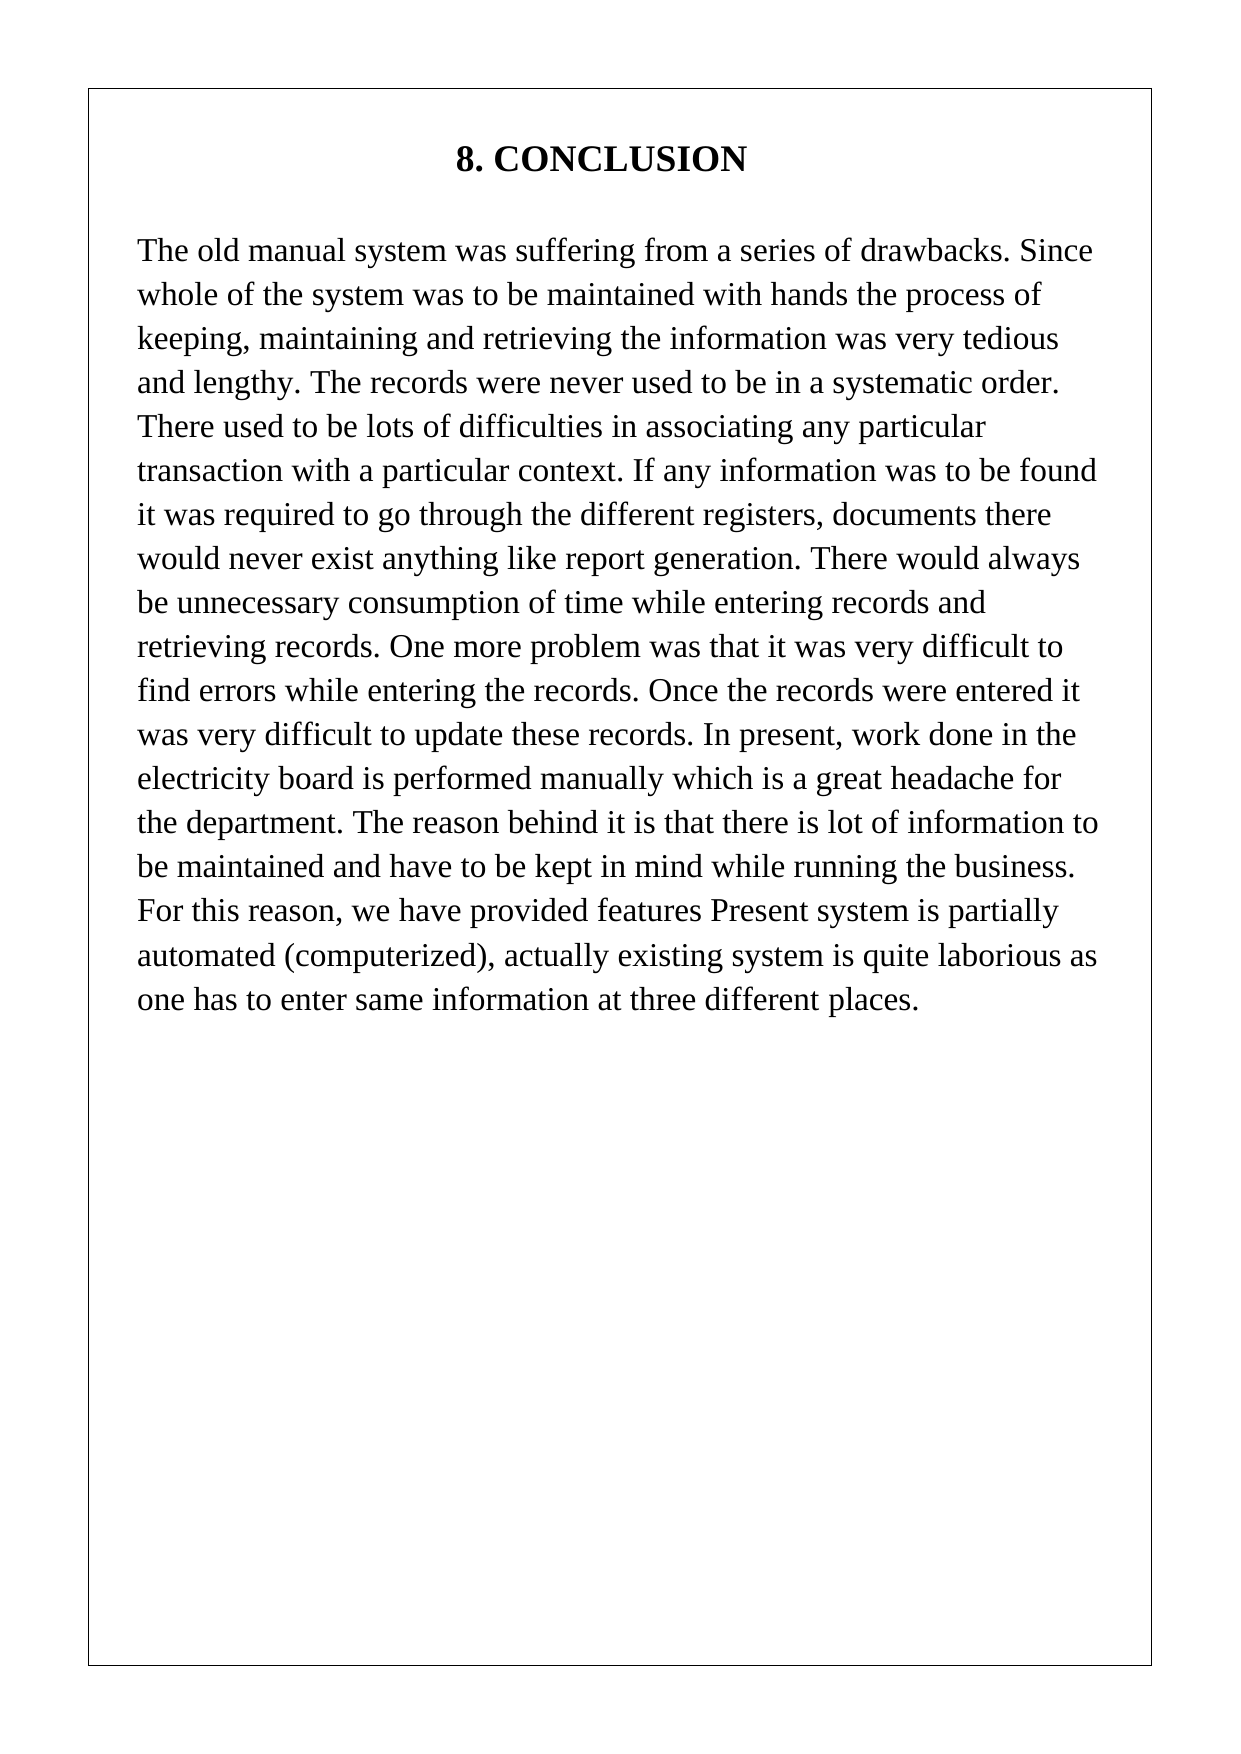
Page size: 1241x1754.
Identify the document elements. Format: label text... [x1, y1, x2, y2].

text 8. CONCLUSION The old manual system was suffering from a series of drawbacks. Since whole of the system was to be maintained with hands the process of keeping, maintaining and retrieving the information was very tedious and lengthy. The records were never used to be in a systematic order. There used to be lots of difficulties in associating any particular transaction with a particular context. If any information was to be found it was required to go through the different registers, documents there would never exist anything like report generation. There would always be unnecessary consumption of time while entering records and retrieving records. One more problem was that it was very difficult to find errors while entering the records. Once the records were entered it was very difficult to update these records. In present, work done in the electricity board is performed manually which is a great headache for the department. The reason behind it is that there is lot of information to be maintained and have to be kept in mind while running the business. For this reason, we have provided features Present system is partially automated (computerized), actually existing system is quite laborious as one has to enter same information at three different places. [137, 137, 1103, 1017]
